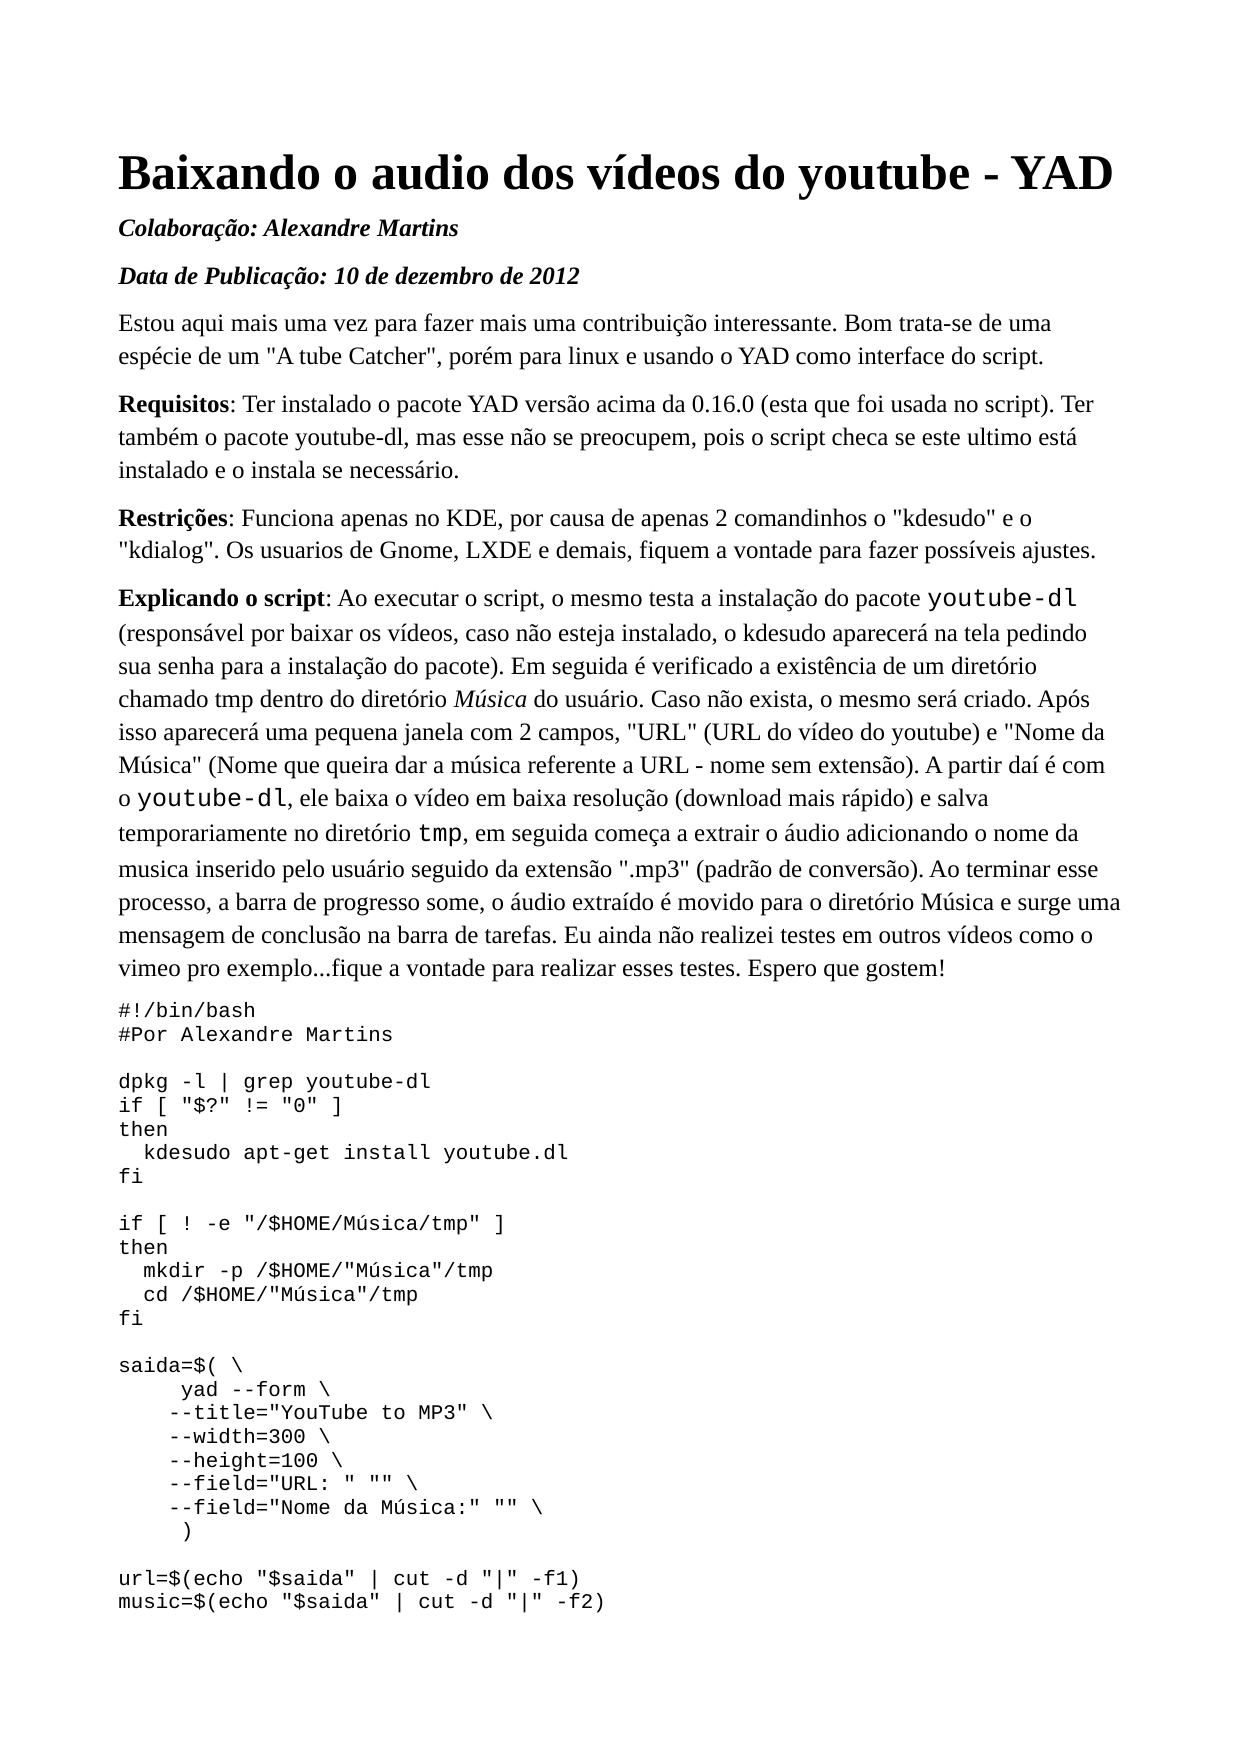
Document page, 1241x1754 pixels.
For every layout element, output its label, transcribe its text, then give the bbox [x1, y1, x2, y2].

text then [118, 1118, 1122, 1142]
text kdesudo apt-get install youtube.dl [118, 1142, 1122, 1166]
text if [ ! -e "/$HOME/Música/tmp" ] [118, 1213, 1122, 1237]
text fi [118, 1166, 1122, 1189]
text yad --form \ [118, 1379, 1122, 1402]
text saida=$( \ [118, 1355, 1122, 1379]
text if [ "$?" != "0" ] [118, 1095, 1122, 1118]
text url=$(echo "$saida" | cut -d "|" -f1) [118, 1568, 1122, 1591]
text --width=300 \ [118, 1426, 1122, 1449]
text Explicando o script: Ao executar o script, o mesmo testa a instalação do pacote youtube-dl (responsável por baixar os vídeos, caso não esteja instalado, o kdesudo aparecerá na tela pedindo sua senha para a instalação do pacote). Em seguida é verificado a existência de um diretório chamado tmp dentro do diretório Música do usuário. Caso não exista, o mesmo será criado. Após isso aparecerá uma pequena janela com 2 campos, "URL" (URL do vídeo do youtube) e "Nome da Música" (Nome que queira dar a música referente a URL - nome sem extensão). A partir daí é com o youtube-dl, ele baixa o vídeo em baixa resolução (download mais rápido) e salva temporariamente no diretório tmp, em seguida começa a extrair o áudio adicionando o nome da musica inserido pelo usuário seguido da extensão ".mp3" (padrão de conversão). Ao terminar esse processo, a barra de progresso some, o áudio extraído é movido para o diretório Música e surge uma mensagem de conclusão na barra de tarefas. Eu ainda não realizei testes em outros vídeos como o vimeo pro exemplo...fique a vontade para realizar esses testes. Espero que gostem! [118, 583, 1122, 981]
text Estou aqui mais uma vez para fazer mais uma contribuição interessante. Bom trata-se de uma espécie de um "A tube Catcher", porém para linux e usando o YAD como interface do script. [118, 308, 1122, 370]
text --field="Nome da Música:" "" \ [118, 1497, 1122, 1521]
text then [118, 1237, 1122, 1260]
text fi [118, 1308, 1122, 1331]
text Requisitos: Ter instalado o pacote YAD versão acima da 0.16.0 (esta que foi usada no script). Ter também o pacote youtube-dl, mas esse não se preocupem, pois o script checa se este ultimo está instalado e o instala se necessário. [118, 389, 1122, 484]
text #!/bin/bash [118, 1000, 1122, 1024]
text --field="URL: " "" \ [118, 1473, 1122, 1497]
subtitle Baixando o audio dos vídeos do youtube - YAD [118, 143, 1122, 201]
text Restrições: Funciona apenas no KDE, por causa de apenas 2 comandinhos o "kdesudo" e o "kdialog". Os usuarios de Gnome, LXDE e demais, fiquem a vontade para fazer possíveis ajustes. [118, 503, 1122, 564]
text --title="YouTube to MP3" \ [118, 1402, 1122, 1426]
text --height=100 \ [118, 1449, 1122, 1473]
text music=$(echo "$saida" | cut -d "|" -f2) [118, 1591, 1122, 1615]
text ) [118, 1521, 1122, 1544]
text mkdir -p /$HOME/"Música"/tmp [118, 1260, 1122, 1284]
text #Por Alexandre Martins [118, 1024, 1122, 1048]
text Colaboração: Alexandre Martins [118, 213, 1122, 242]
text cd /$HOME/"Música"/tmp [118, 1284, 1122, 1308]
text Data de Publicação: 10 de dezembro de 2012 [118, 261, 1122, 289]
text dpkg -l | grep youtube-dl [118, 1071, 1122, 1095]
